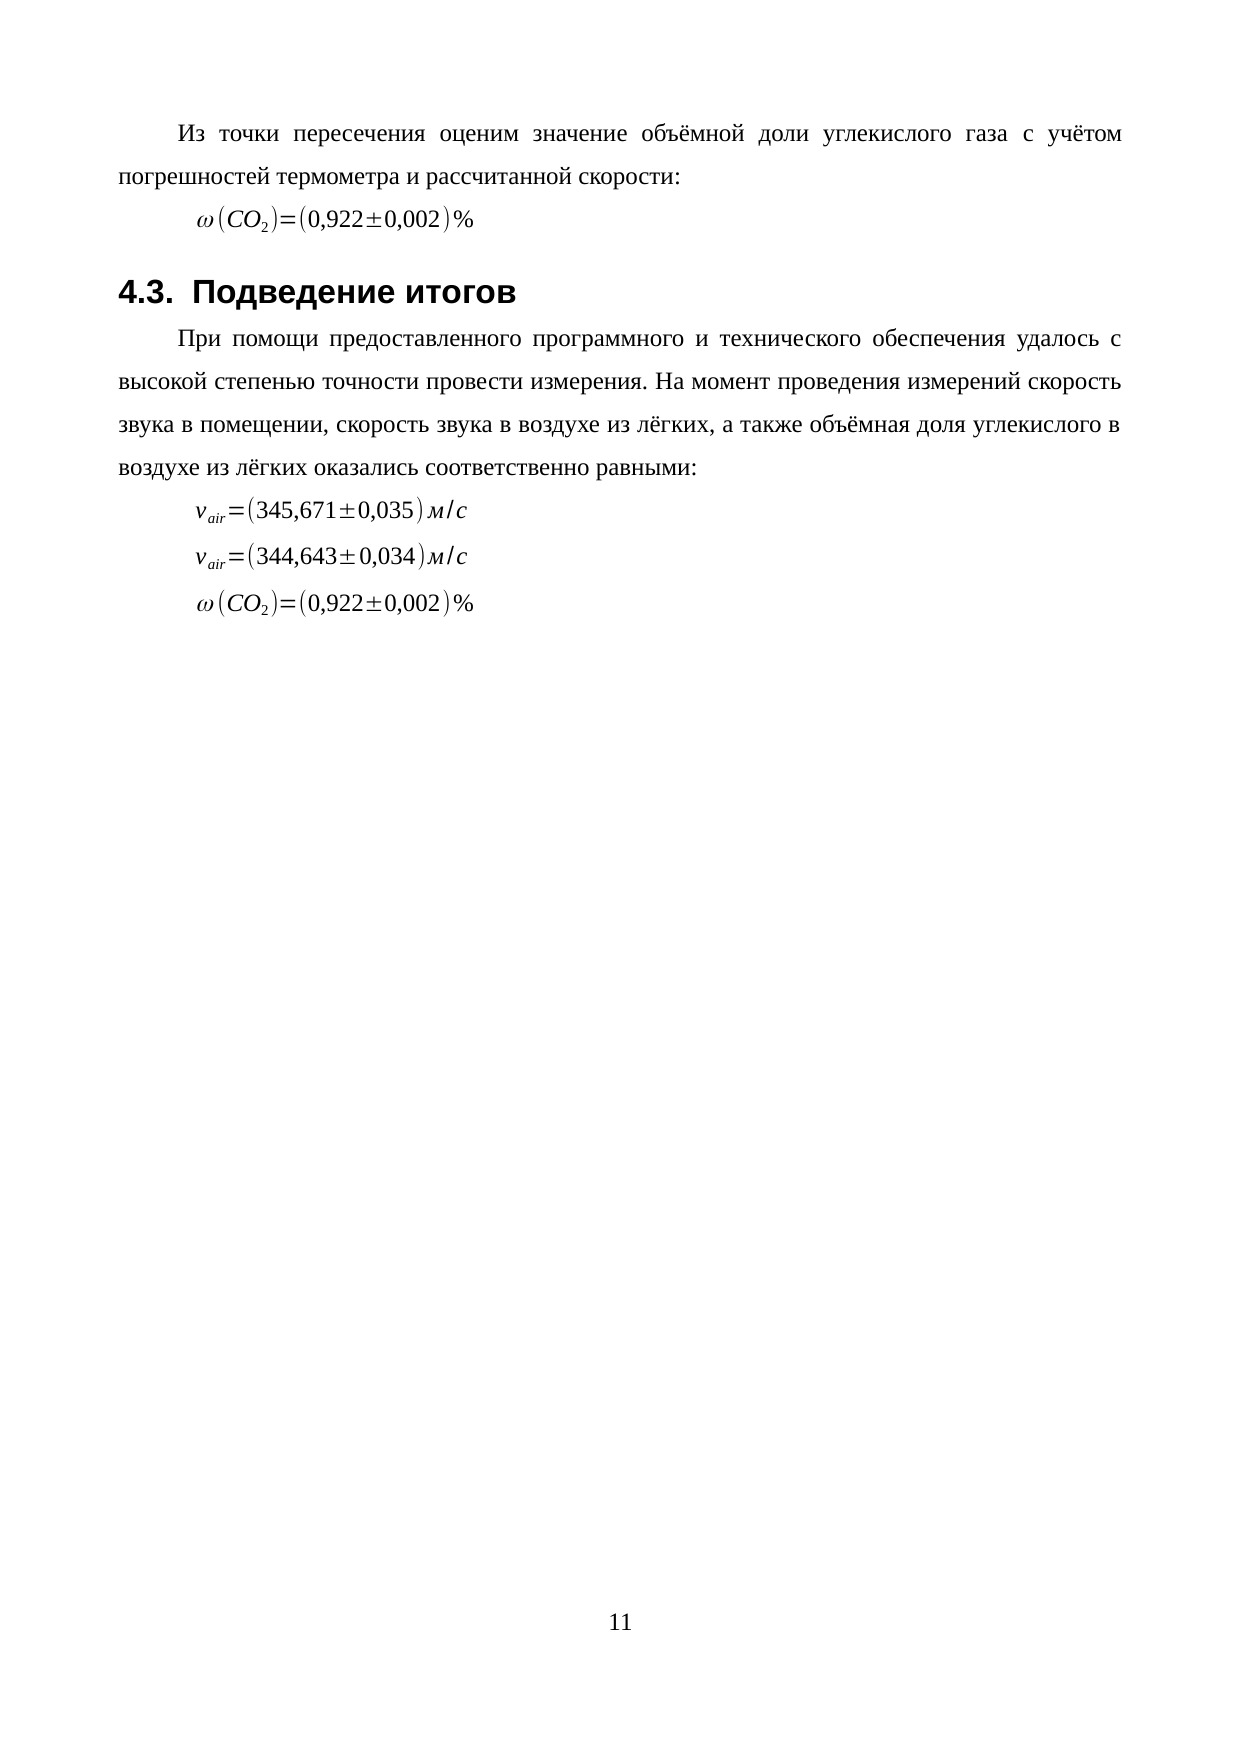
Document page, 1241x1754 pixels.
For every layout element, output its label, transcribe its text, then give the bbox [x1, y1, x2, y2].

subtitle Подведение итогов [118, 271, 1122, 310]
text При помощи предоставленного программного и технического обеспечения удалось с высокой степенью точности провести измерения. На момент проведения измерений скорость звука в помещении, скорость звука в воздухе из лёгких, а также объёмная доля углекислого в воздухе из лёгких оказались соответственно равными: [118, 323, 1122, 481]
text Из точки пересечения оценим значение объёмной доли углекислого газа c учётом погрешностей термометра и рассчитанной скорости: [118, 118, 1122, 190]
